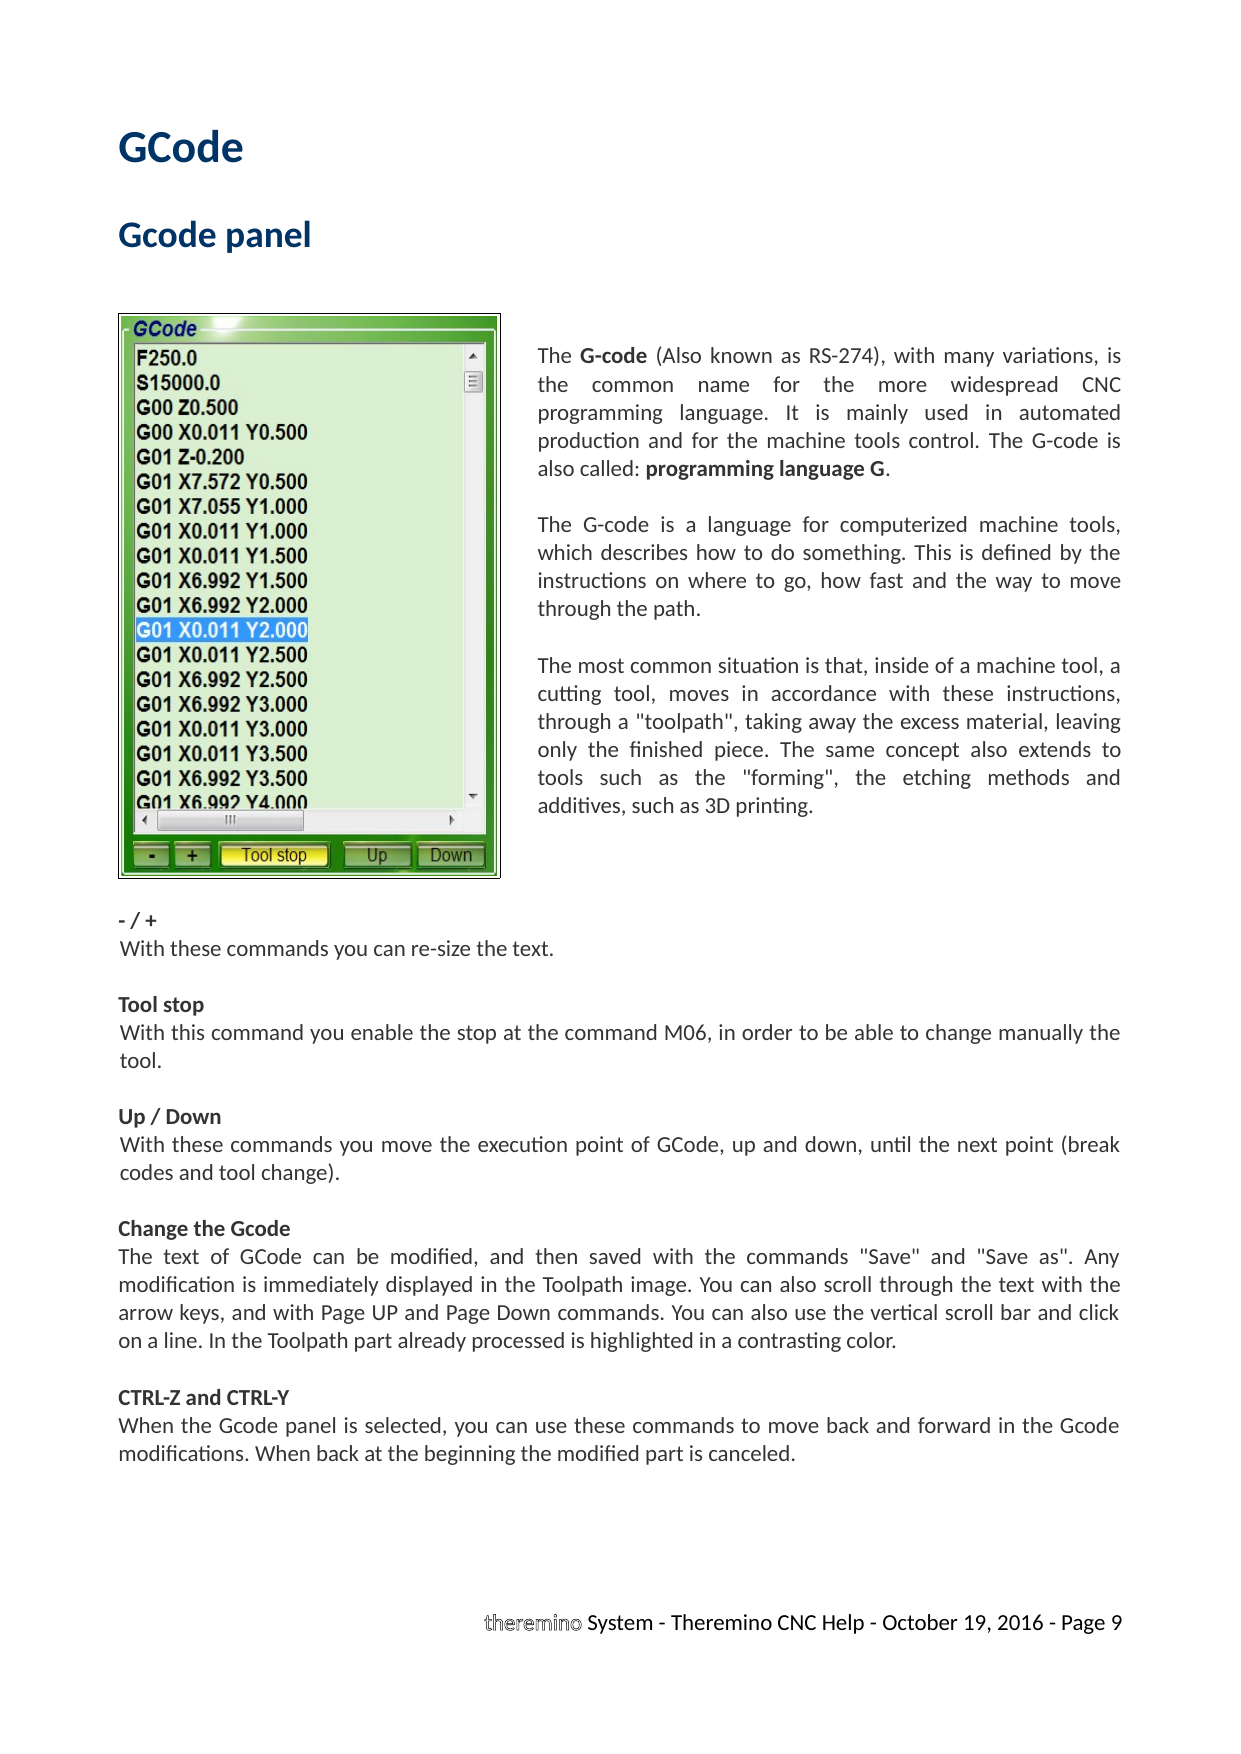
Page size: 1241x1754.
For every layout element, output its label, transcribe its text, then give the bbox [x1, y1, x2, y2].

text With this command you enable the stop at the command M06, in order to be able to change manually the tool. [119, 1018, 1122, 1074]
text Change the Gcode [118, 1214, 1122, 1242]
text - / + [118, 906, 1122, 934]
text CTRL-Z and CTRL-Y [118, 1383, 1122, 1411]
text The text of GCode can be modified, and then saved with the commands "Save" and "Save as". Any modification is immediately displayed in the Toolpath image. You can also scroll through the text with the arrow keys, and with Page UP and Page Down commands. You can also use the vertical scroll bar and click on a line. In the Toolpath part already processed is highlighted in a contrasting color. [118, 1242, 1122, 1354]
text When the Gcode panel is selected, you can use these commands to move back and forward in the Gcode modifications. When back at the beginning the modified part is canceled. [118, 1411, 1122, 1467]
text With these commands you move the execution point of GCode, up and down, until the next point (break codes and tool change). [119, 1130, 1122, 1186]
text Tool stop [118, 990, 1122, 1018]
picture [121, 316, 497, 876]
subtitle GCode [118, 118, 1122, 174]
text The G-code (Also known as RS-274), with many variations, is the common name for the more widespread CNC programming language. It is mainly used in automated production and for the machine tools control. The G-code is also called: programming language G. [501, 342, 1122, 482]
text Up / Down [118, 1102, 1122, 1130]
text The most common situation is that, inside of a machine tool, a cutting tool, moves in accordance with these instructions, through a "toolpath", taking away the excess material, leaving only the finished piece. The same concept also extends to tools such as the "forming", the etching methods and additives, such as 3D printing. [501, 651, 1122, 819]
text The G-code is a language for computerized machine tools, which describes how to do something. This is defined by the instructions on where to go, how fast and the way to move through the path. [501, 511, 1122, 623]
text With these commands you can re-size the text. [119, 934, 1122, 962]
subtitle Gcode panel [118, 211, 1122, 257]
